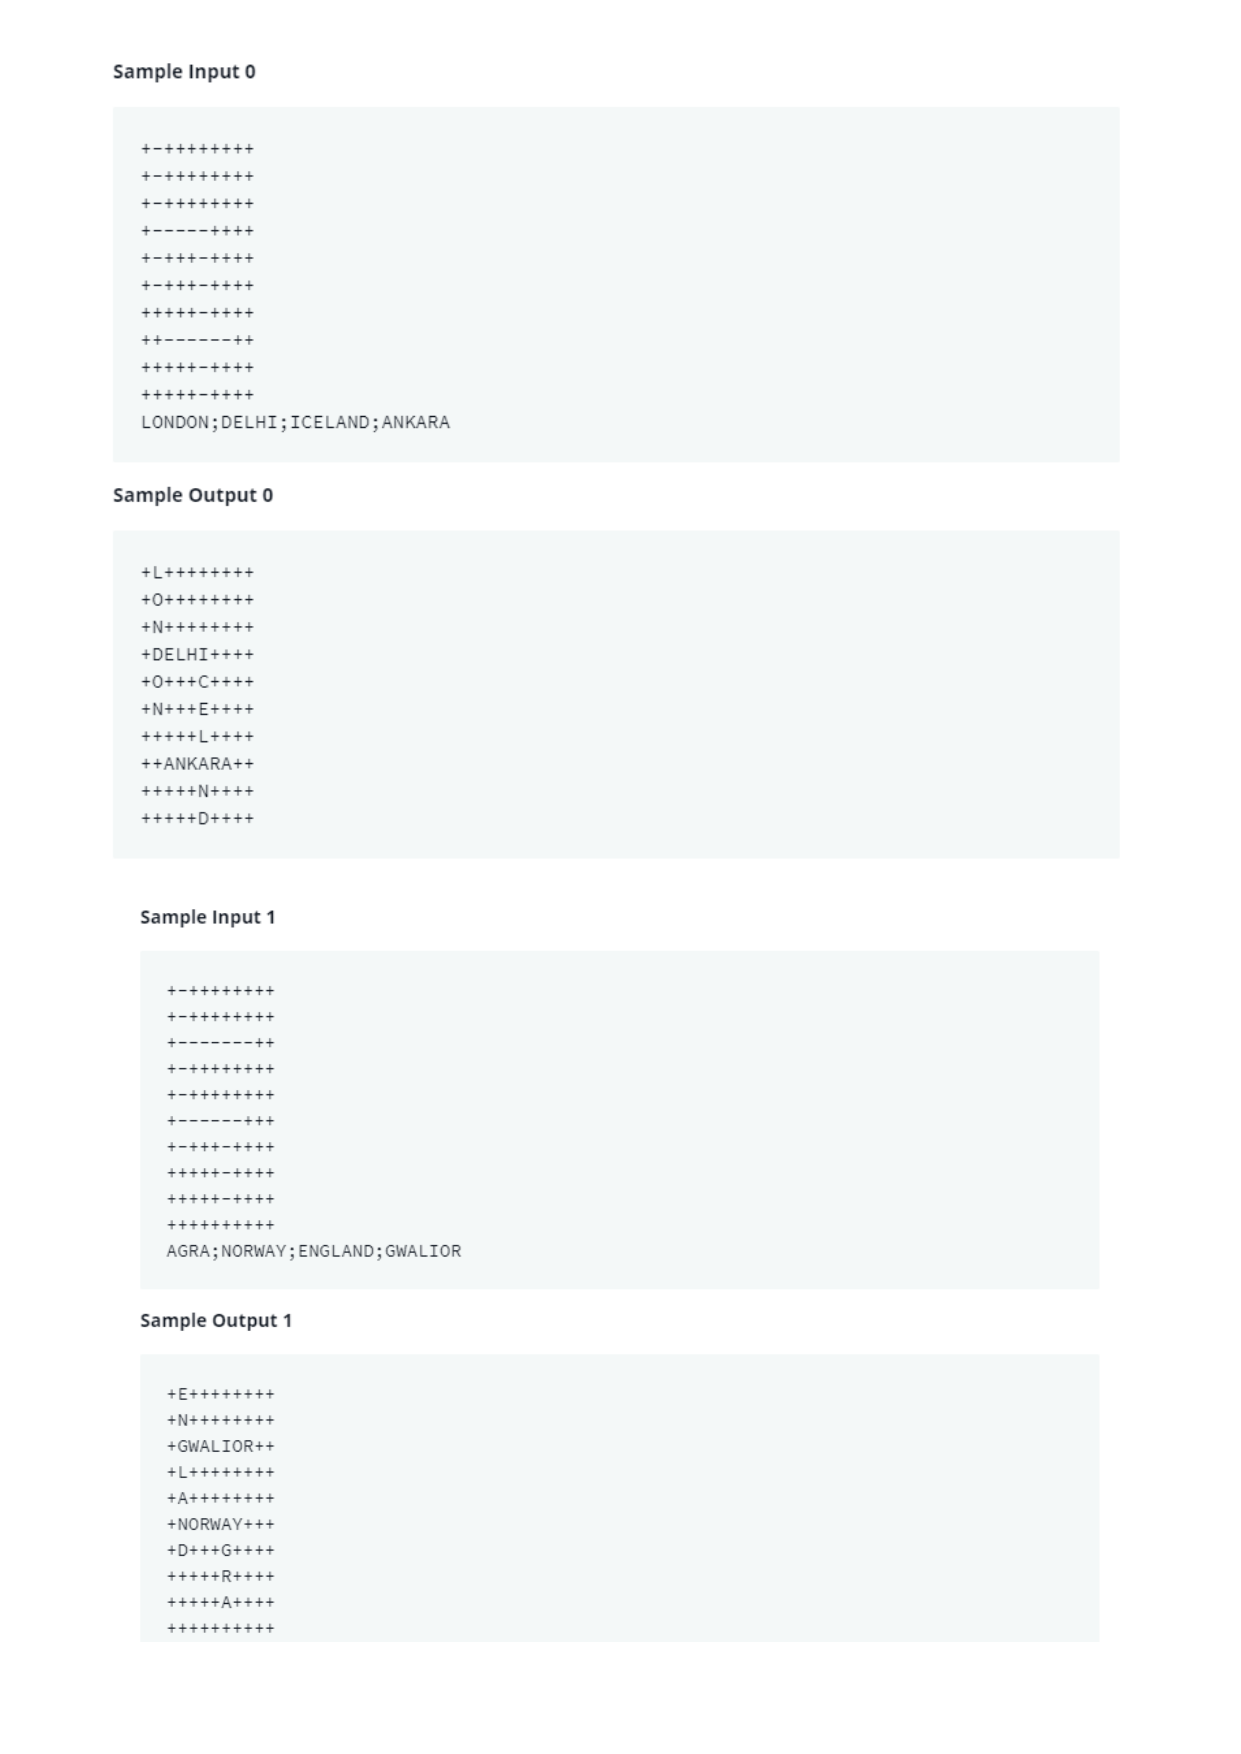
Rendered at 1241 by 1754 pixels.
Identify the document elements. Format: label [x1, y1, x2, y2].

picture [130, 899, 1110, 1642]
picture [106, 59, 1135, 871]
